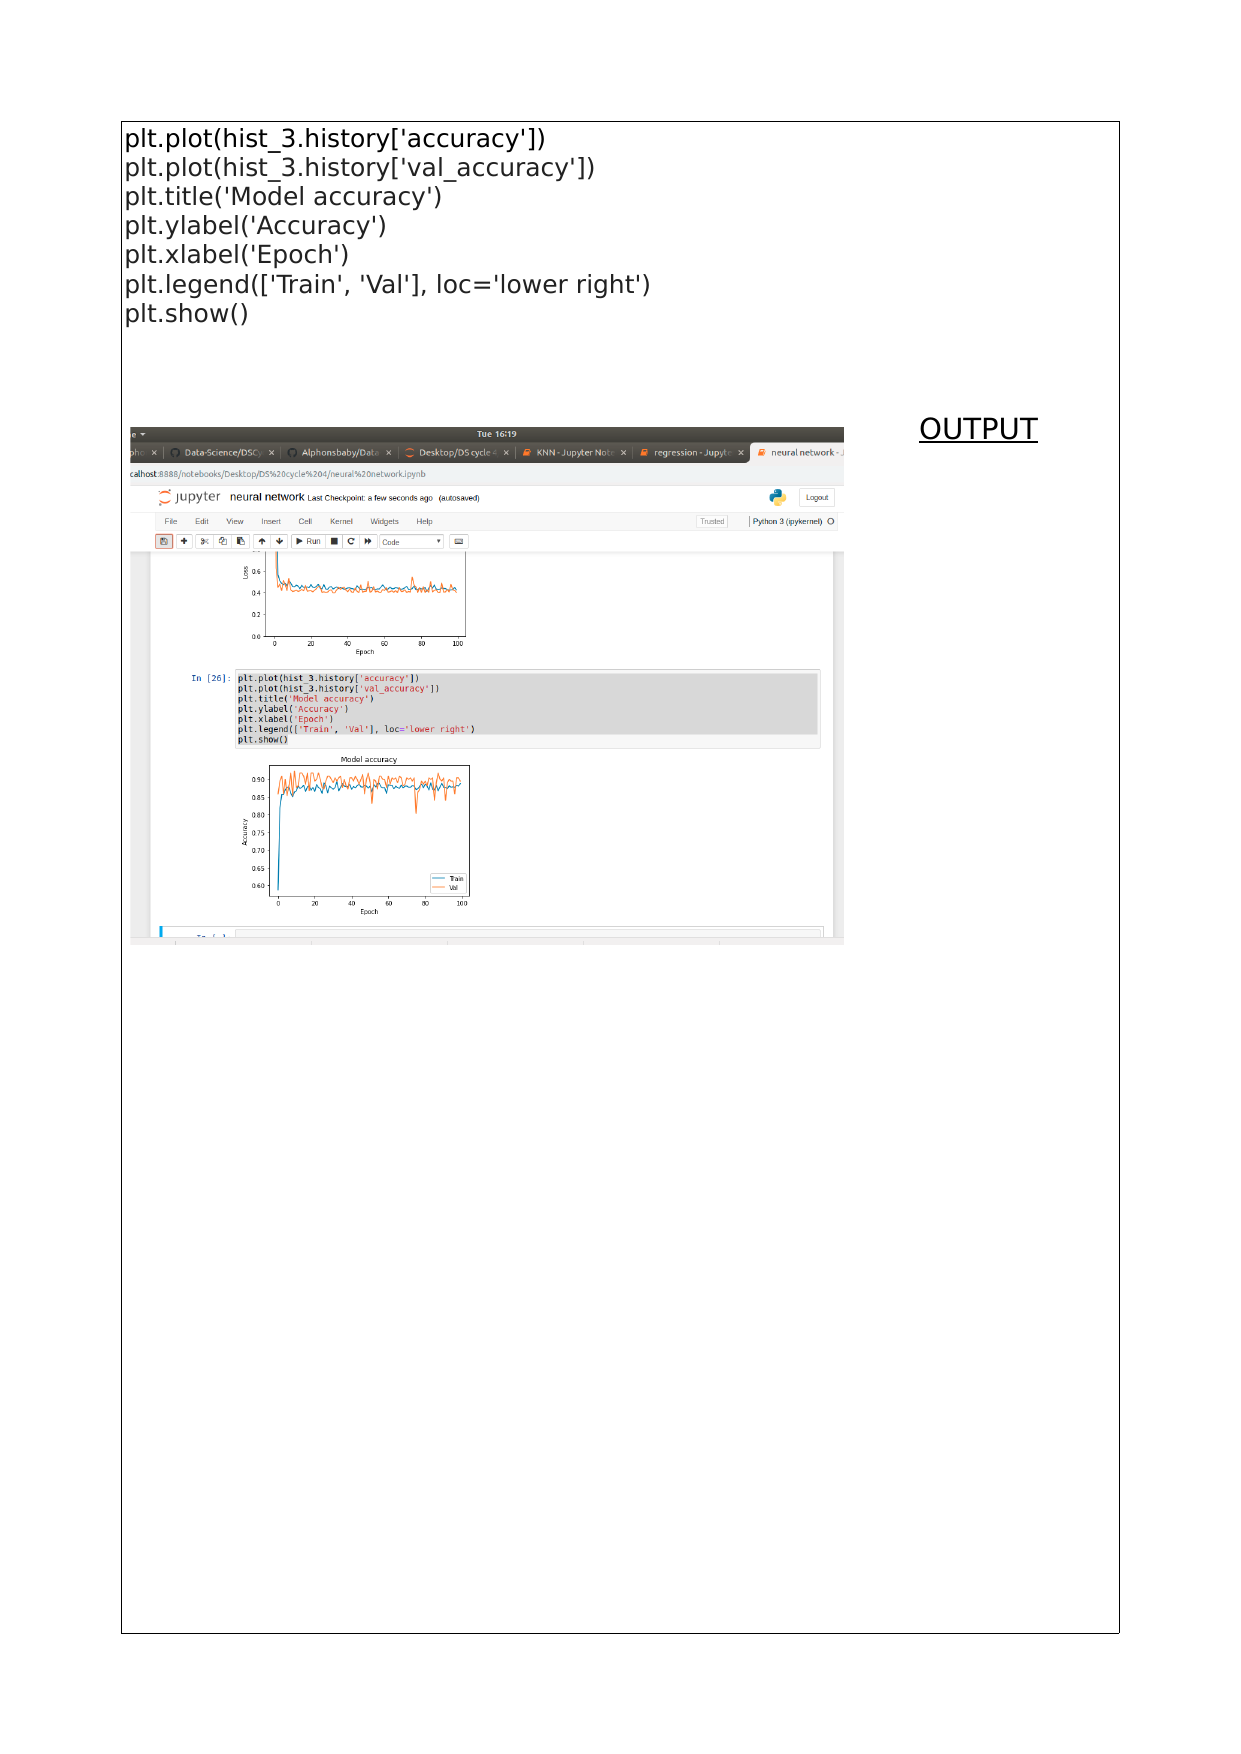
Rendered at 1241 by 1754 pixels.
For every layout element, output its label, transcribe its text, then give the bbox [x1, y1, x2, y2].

list OUTPUT [199, 412, 1116, 446]
text plt.title('Model accuracy') [124, 182, 1116, 212]
text plt.plot(hist_3.history['val_accuracy']) [124, 153, 1116, 182]
text plt.show() [124, 299, 1116, 328]
picture [130, 427, 844, 945]
text plt.legend(['Train', 'Val'], loc='lower right') [124, 270, 1116, 299]
text plt.xlabel('Epoch') [124, 241, 1116, 270]
text plt.ylabel('Accuracy') [124, 212, 1116, 241]
text plt.plot(hist_3.history['accuracy']) [124, 124, 1116, 153]
